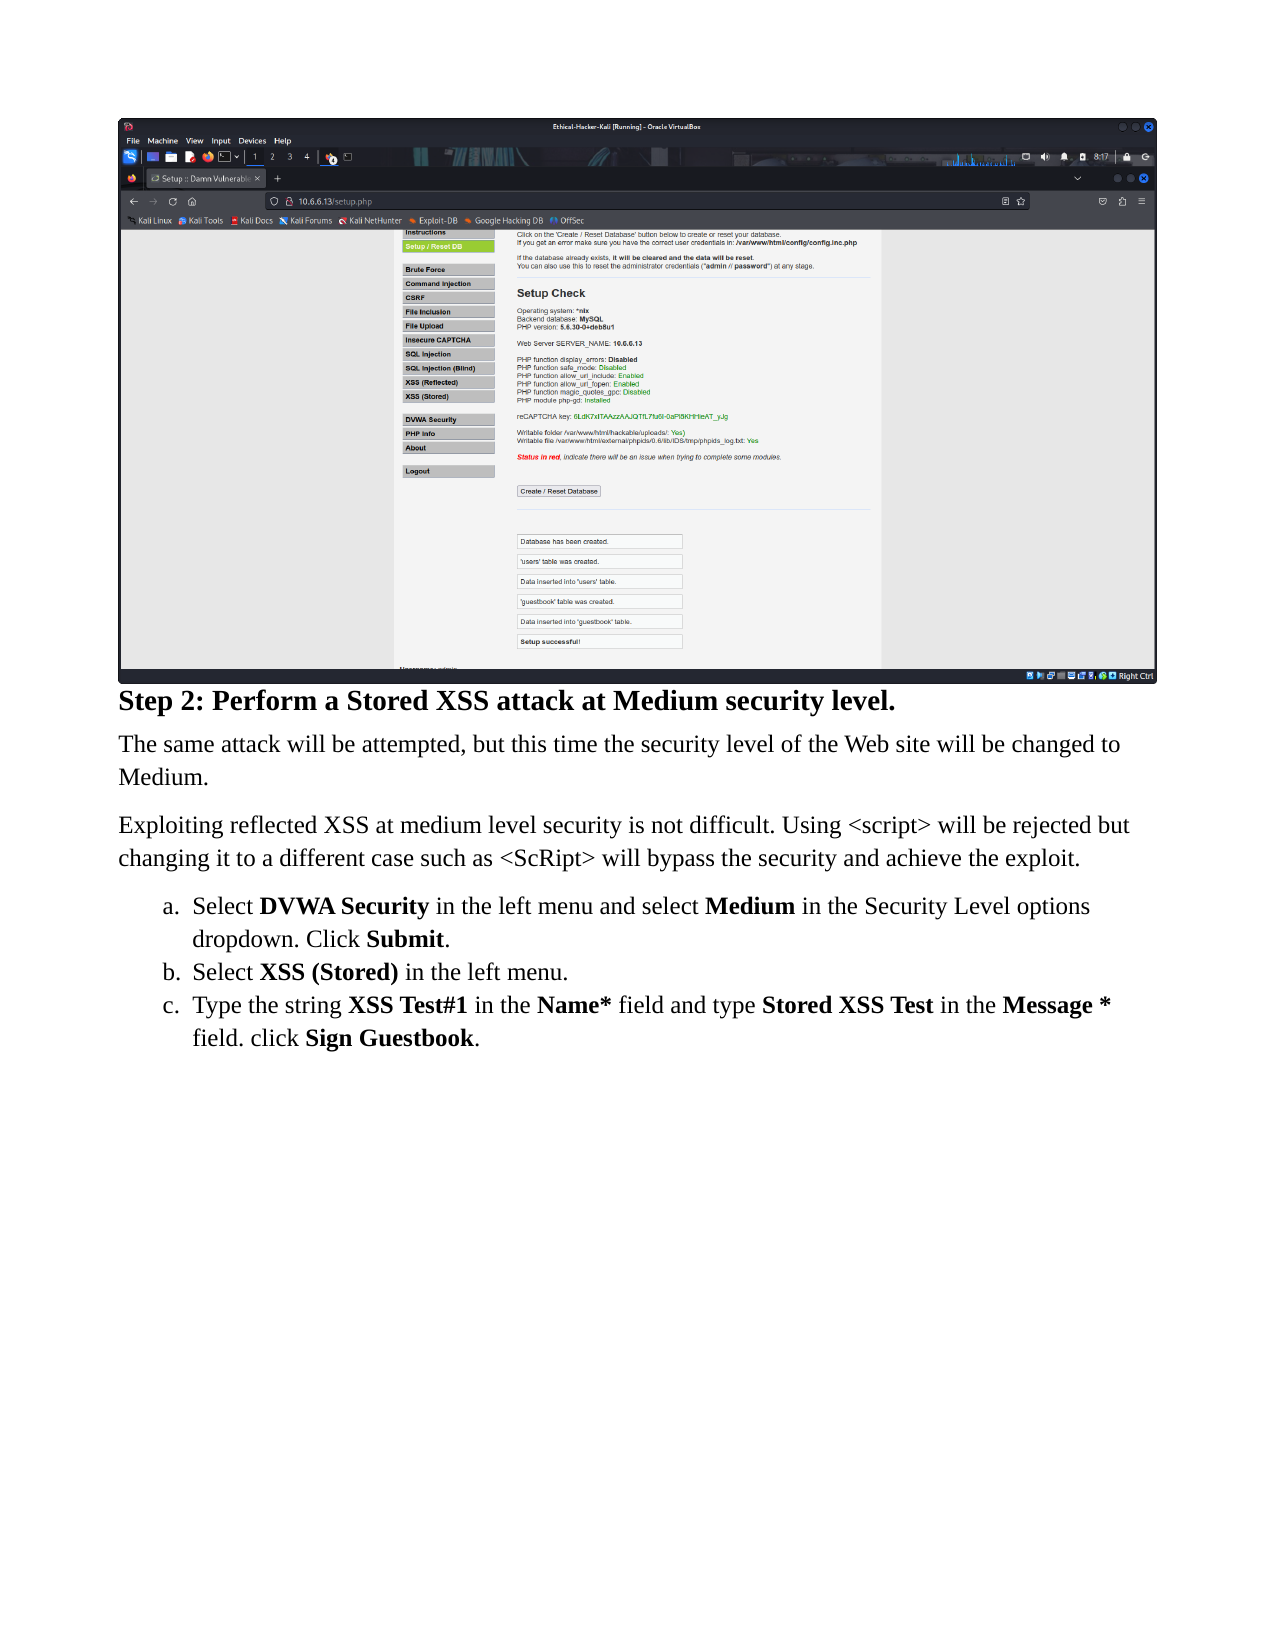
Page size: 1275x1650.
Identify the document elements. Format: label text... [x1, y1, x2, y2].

text The same attack will be attempted, but this time the security level of the Web site will be changed to Medium. [118, 729, 1157, 791]
list Type the string XSS Test#1 in the Name* field and type Stored XSS Test in the Message * field. click Sign Guestbook. [162, 990, 1157, 1052]
list Select DVWA Security in the left menu and select Medium in the Security Level options dropdown. Click Submit. [162, 891, 1157, 952]
subtitle Step 2: Perform a Stored XSS attack at Medium security level. [118, 684, 1157, 717]
text Exploiting reflected XSS at medium level security is not difficult. Using <script> will be rejected but changing it to a different case such as <ScRipt> will bypass the security and achieve the exploit. [118, 810, 1157, 872]
list Select XSS (Stored) in the left menu. [162, 957, 1157, 986]
picture [118, 118, 1157, 684]
